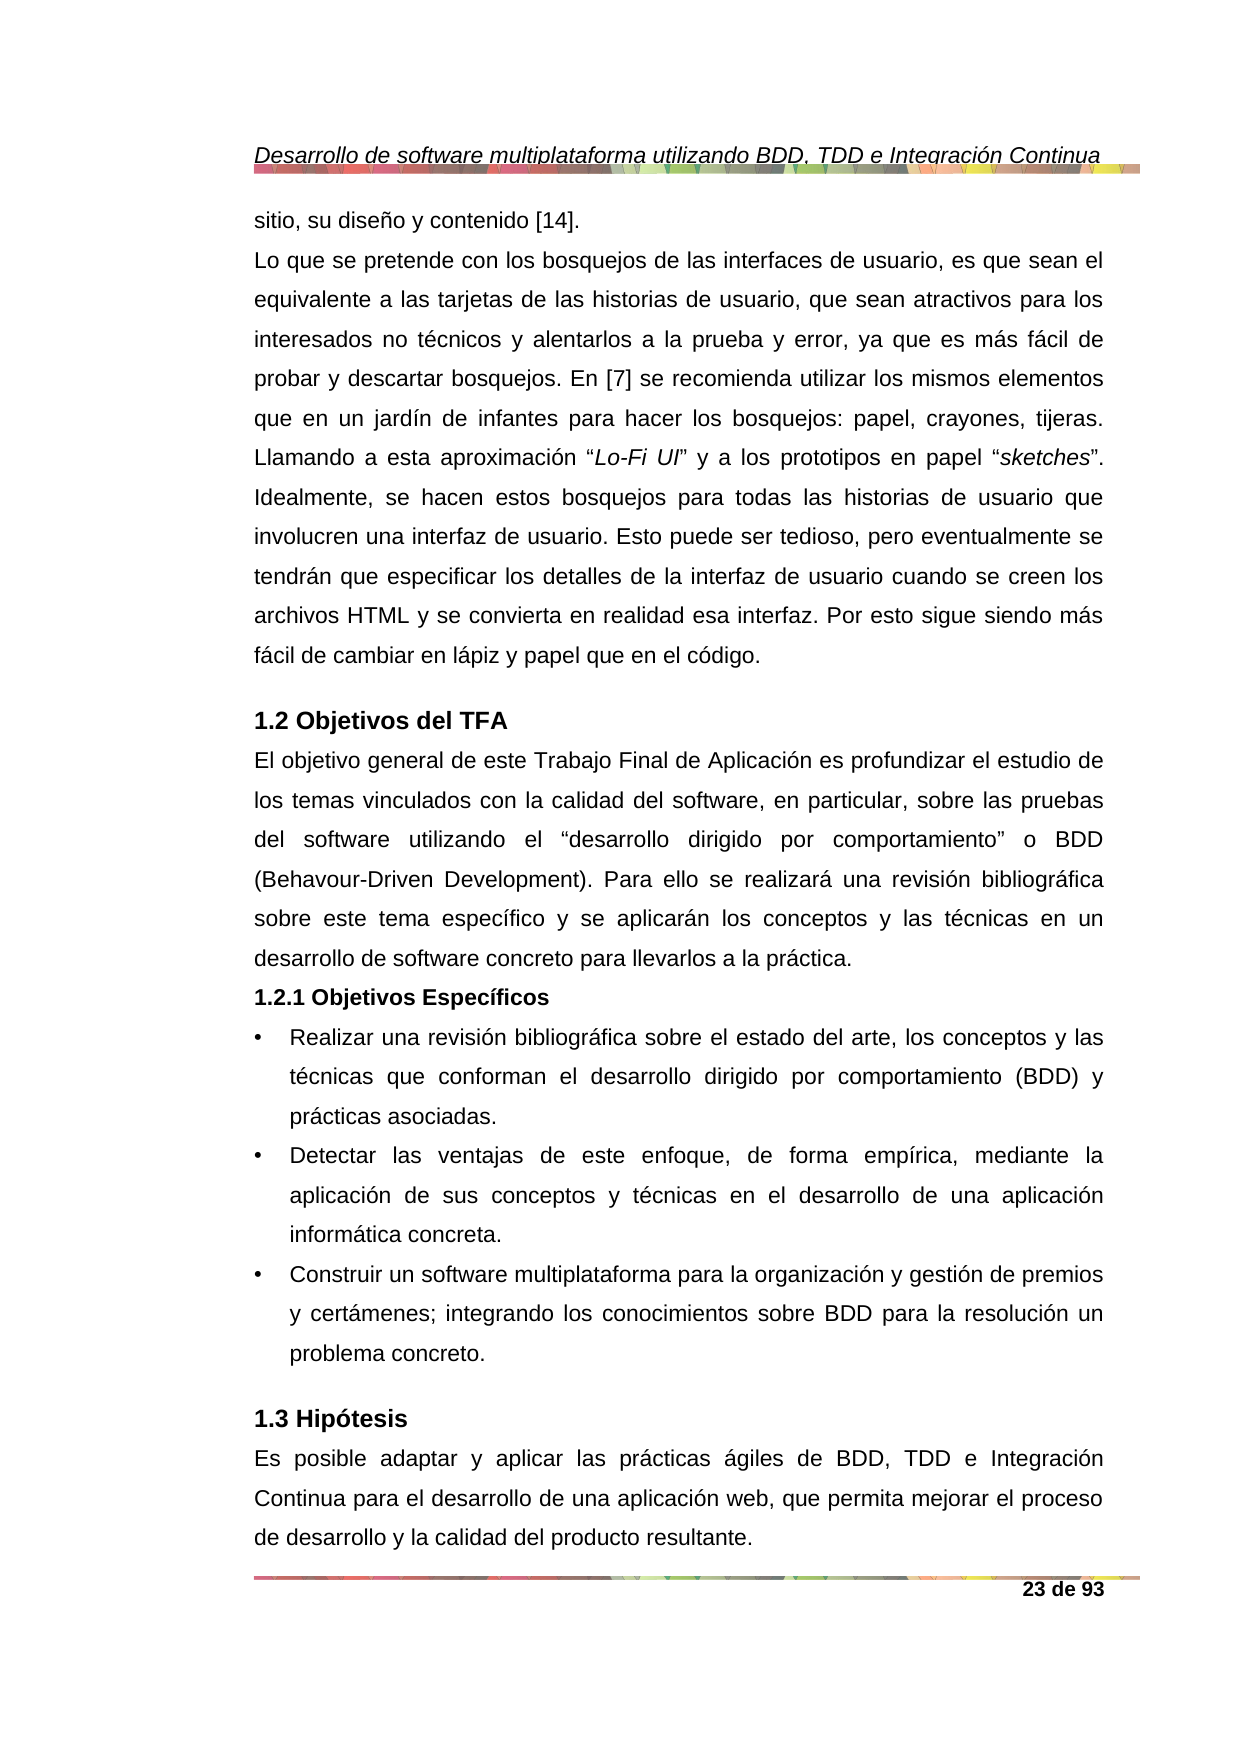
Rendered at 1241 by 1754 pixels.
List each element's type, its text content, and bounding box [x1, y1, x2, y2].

text 1.2.1 Objetivos Específicos [254, 984, 1104, 1011]
text El objetivo general de este Trabajo Final de Aplicación es profundizar el estudio de los temas vinculados con la calidad del software, en particular, sobre las pruebas del software utilizando el “desarrollo dirigido por comportamiento” o BDD (Behavour-Driven Development). Para ello se realizará una revisión bibliográfica sobre este tema específico y se aplicarán los conceptos y las técnicas en un desarrollo de software concreto para llevarlos a la práctica. [254, 747, 1104, 971]
subtitle 1.3 Hipótesis [254, 1404, 1104, 1433]
list Detectar las ventajas de este enfoque, de forma empírica, mediante la aplicación de sus conceptos y técnicas en el desarrollo de una aplicación informática concreta. [254, 1142, 1104, 1247]
text Es posible adaptar y aplicar las prácticas ágiles de BDD, TDD e Integración Continua para el desarrollo de una aplicación web, que permita mejorar el proceso de desarrollo y la calidad del producto resultante. [254, 1445, 1104, 1551]
text Lo que se pretende con los bosquejos de las interfaces de usuario, es que sean el equivalente a las tarjetas de las historias de usuario, que sean atractivos para los interesados no técnicos y alentarlos a la prueba y error, ya que es más fácil de probar y descartar bosquejos. En [7] se recomienda utilizar los mismos elementos que en un jardín de infantes para hacer los bosquejos: papel, crayones, tijeras. Llamando a esta aproximación “Lo-Fi UI” y a los prototipos en papel “sketches”. Idealmente, se hacen estos bosquejos para todas las historias de usuario que involucren una interfaz de usuario. Esto puede ser tedioso, pero eventualmente se tendrán que especificar los detalles de la interfaz de usuario cuando se creen los archivos HTML y se convierta en realidad esa interfaz. Por esto sigue siendo más fácil de cambiar en lápiz y papel que en el código. [254, 247, 1104, 668]
text sitio, su diseño y contenido [14]. [254, 207, 1104, 234]
list Realizar una revisión bibliográfica sobre el estado del arte, los conceptos y las técnicas que conforman el desarrollo dirigido por comportamiento (BDD) y prácticas asociadas. [254, 1024, 1104, 1129]
subtitle 1.2 Objetivos del TFA [254, 706, 1104, 735]
list Construir un software multiplataforma para la organización y gestión de premios y certámenes; integrando los conocimientos sobre BDD para la resolución un problema concreto. [254, 1261, 1104, 1366]
